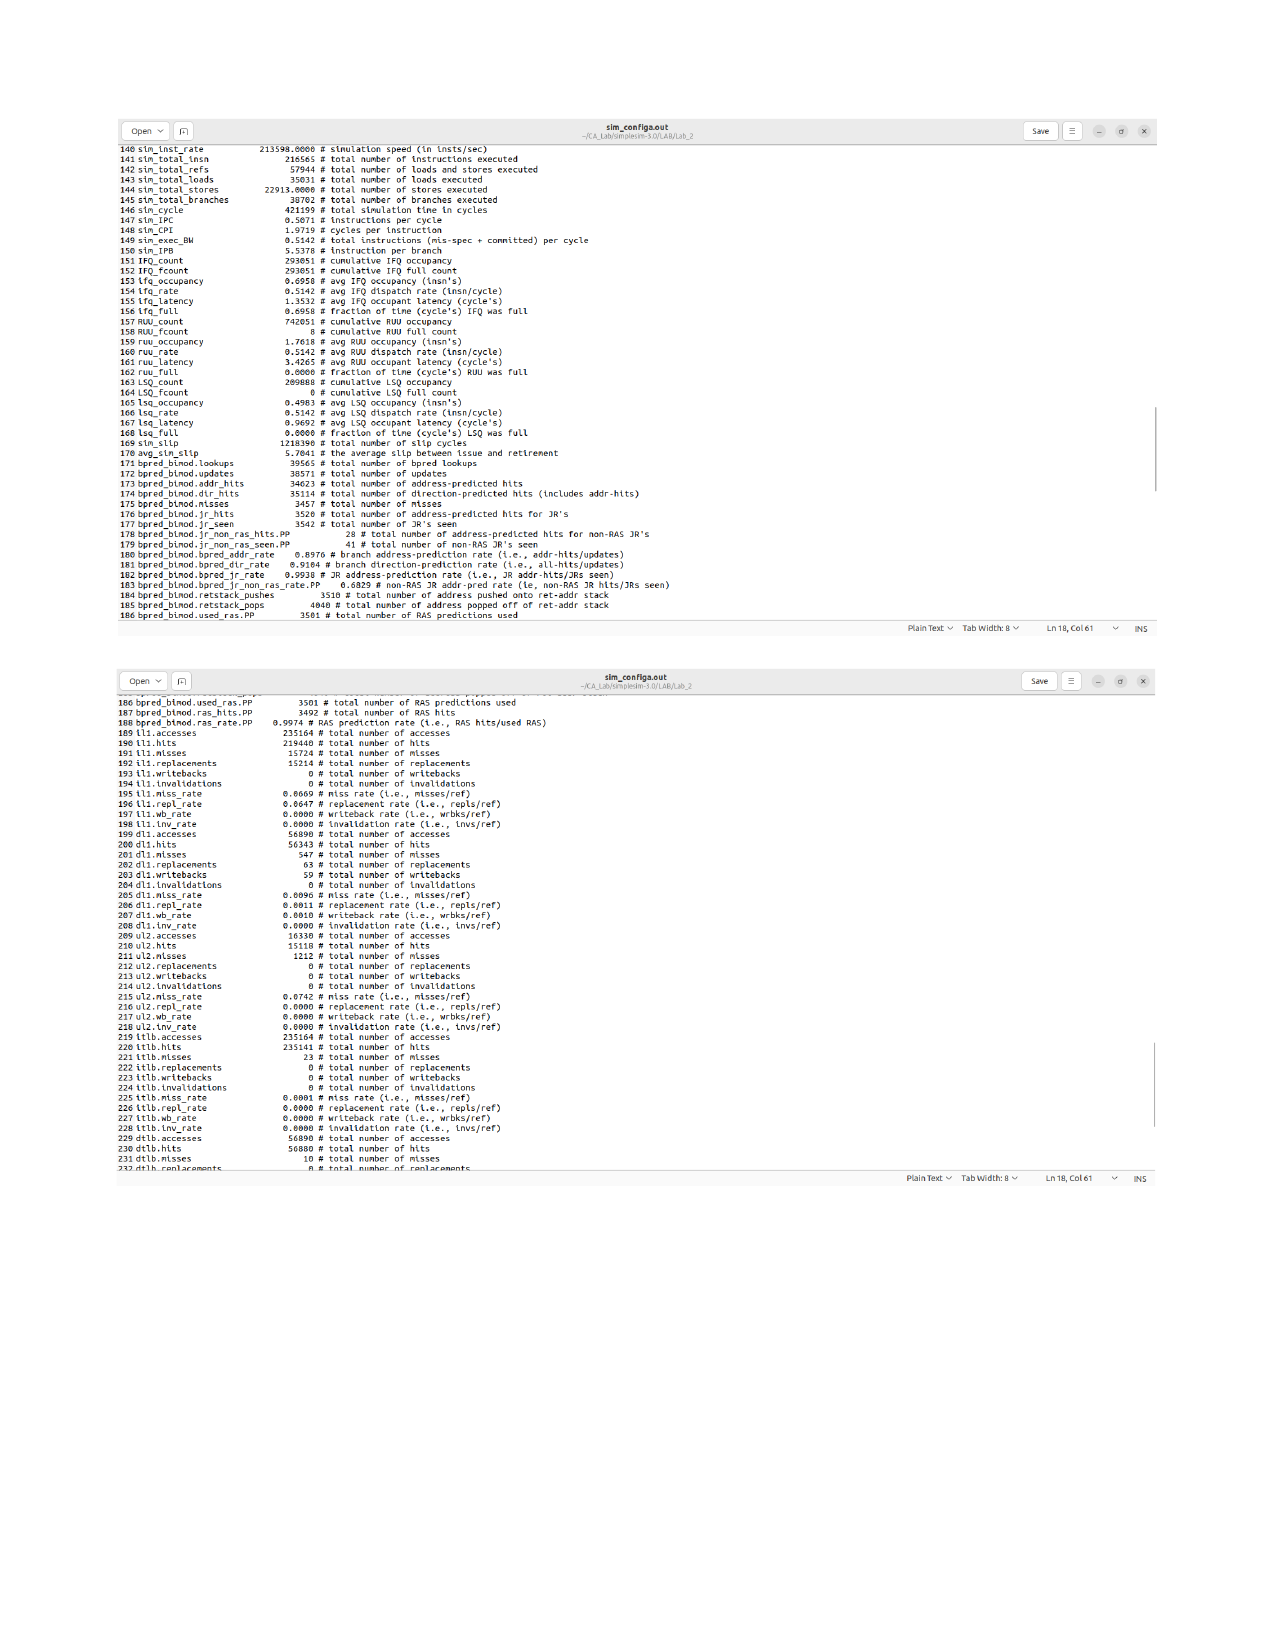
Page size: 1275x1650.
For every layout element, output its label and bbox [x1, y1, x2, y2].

picture [118, 118, 1157, 636]
picture [116, 668, 1156, 1186]
